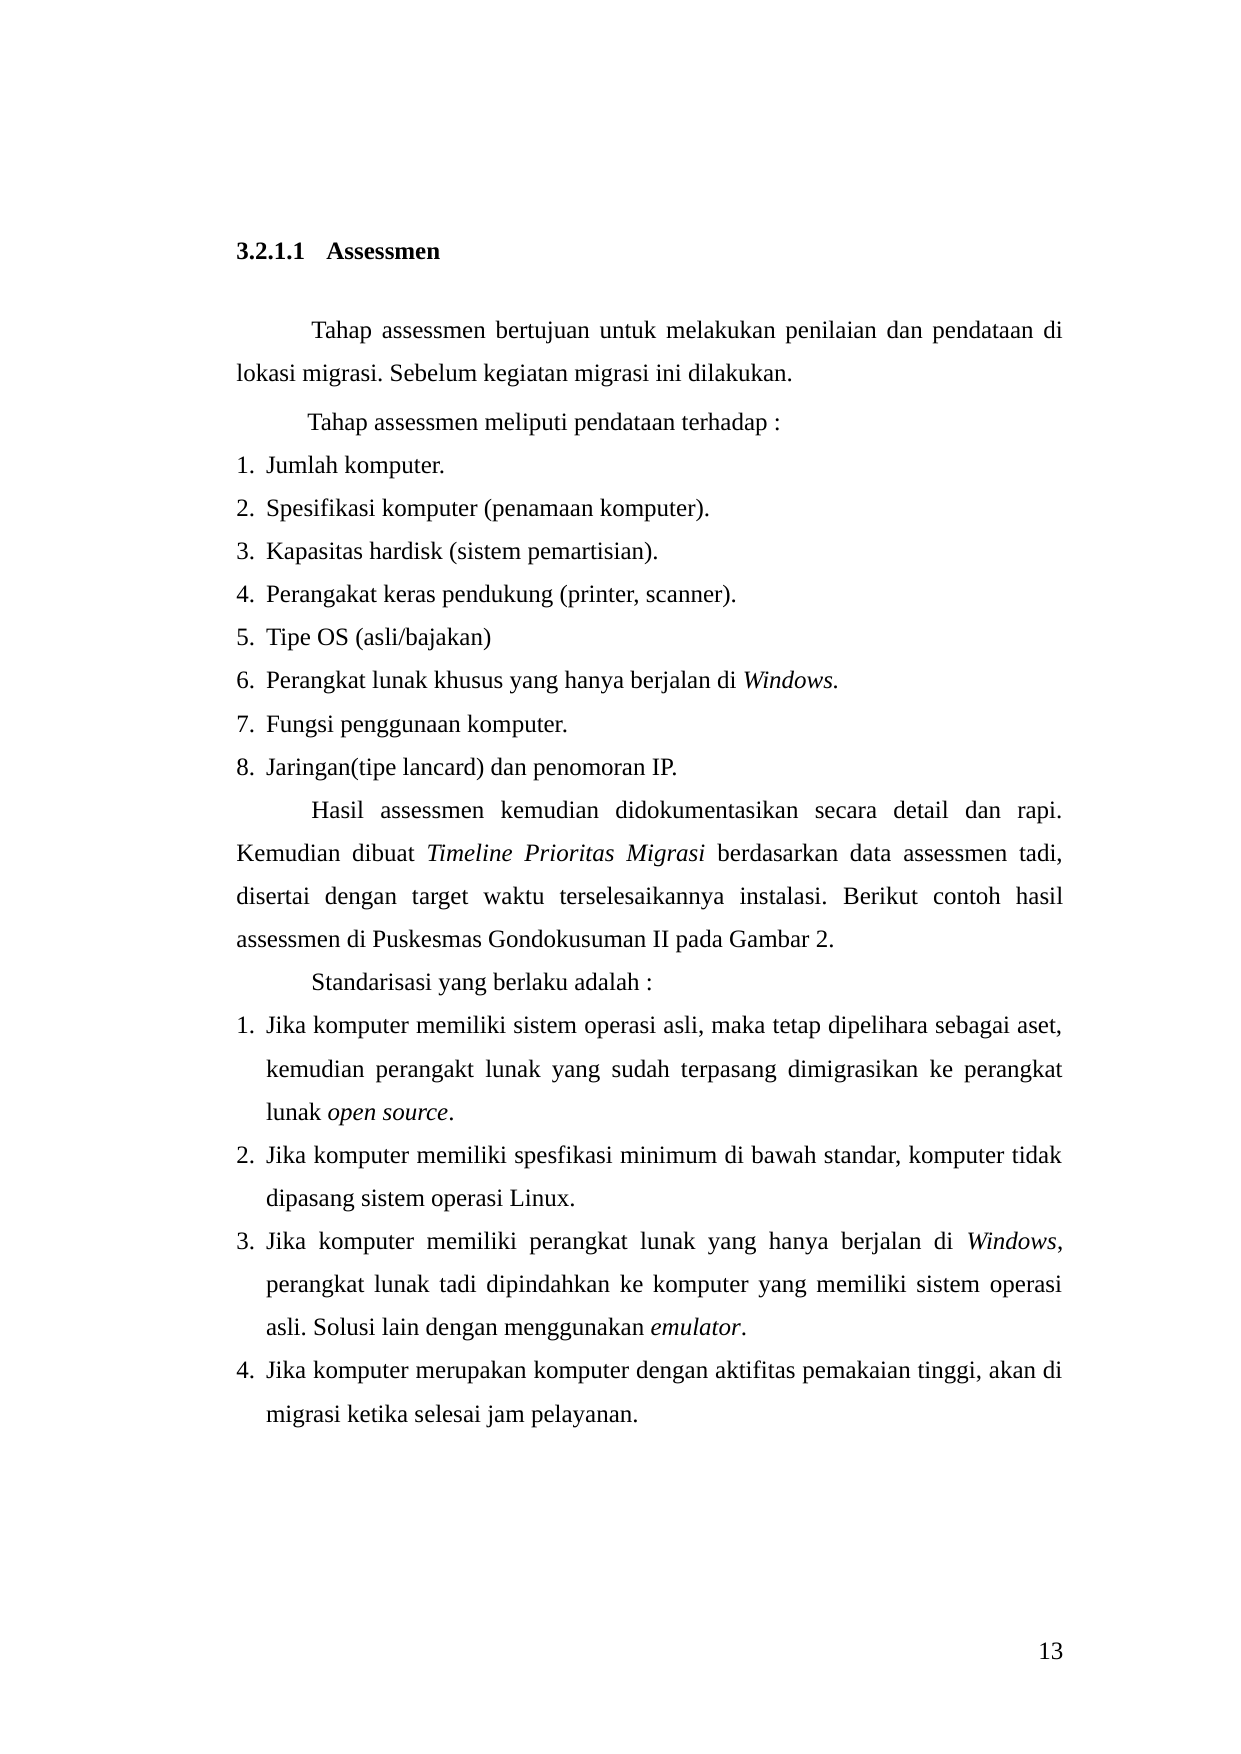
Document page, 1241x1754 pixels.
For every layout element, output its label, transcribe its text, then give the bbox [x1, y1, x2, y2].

list Jika komputer memiliki perangkat lunak yang hanya berjalan di Windows, perangkat lunak tadi dipindahkan ke komputer yang memiliki sistem operasi asli. Solusi lain dengan menggunakan emulator. [236, 1226, 1063, 1341]
list Jika komputer memiliki spesfikasi minimum di bawah standar, komputer tidak dipasang sistem operasi Linux. [236, 1140, 1063, 1212]
subtitle Assessmen [236, 236, 1063, 265]
text Tahap assessmen meliputi pendataan terhadap : [236, 407, 1063, 436]
list Jika komputer merupakan komputer dengan aktifitas pemakaian tinggi, akan di migrasi ketika selesai jam pelayanan. [236, 1356, 1063, 1427]
text Tahap assessmen bertujuan untuk melakukan penilaian dan pendataan di lokasi migrasi. Sebelum kegiatan migrasi ini dilakukan. [236, 315, 1063, 387]
list Spesifikasi komputer (penamaan komputer). [236, 493, 1063, 522]
text Standarisasi yang berlaku adalah : [236, 967, 1063, 996]
list Kapasitas hardisk (sistem pemartisian). [236, 536, 1063, 565]
list Perangkat lunak khusus yang hanya berjalan di Windows. [236, 666, 1063, 694]
list Jika komputer memiliki sistem operasi asli, maka tetap dipelihara sebagai aset, kemudian perangakt lunak yang sudah terpasang dimigrasikan ke perangkat lunak open source. [236, 1011, 1063, 1126]
list Tipe OS (asli/bajakan) [236, 622, 1063, 651]
list Jaringan(tipe lancard) dan penomoran IP. [236, 752, 1063, 781]
list Jumlah komputer. [236, 450, 1063, 479]
list Perangakat keras pendukung (printer, scanner). [236, 579, 1063, 608]
text Hasil assessmen kemudian didokumentasikan secara detail dan rapi. Kemudian dibuat Timeline Prioritas Migrasi berdasarkan data assessmen tadi, disertai dengan target waktu terselesaikannya instalasi. Berikut contoh hasil assessmen di Puskesmas Gondokusuman II pada Gambar 2. [236, 795, 1063, 953]
list Fungsi penggunaan komputer. [236, 709, 1063, 737]
